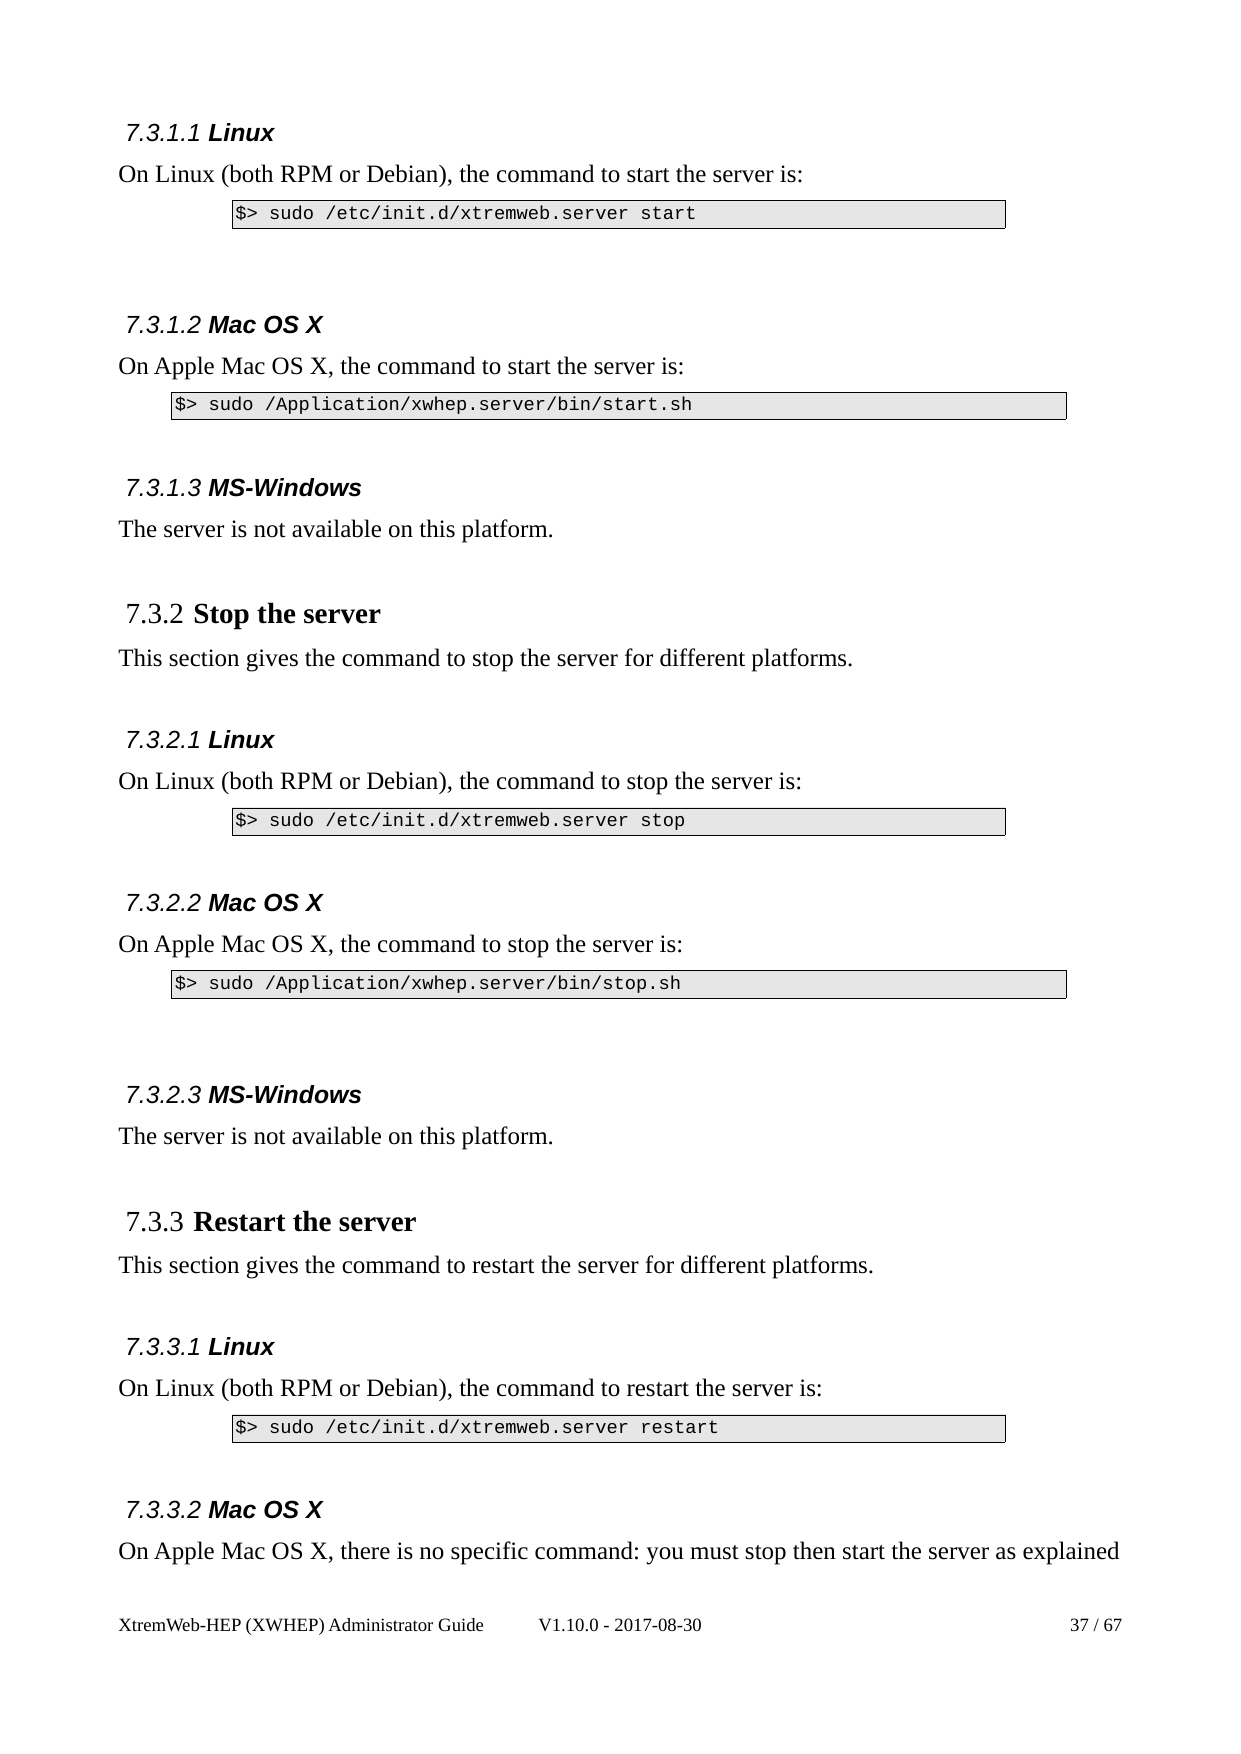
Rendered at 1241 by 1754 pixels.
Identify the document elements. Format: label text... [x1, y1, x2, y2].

subtitle Linux [118, 118, 1122, 147]
text This section gives the command to restart the server for different platforms. [118, 1250, 1122, 1278]
subtitle MS-Windows [118, 1080, 1122, 1109]
text On Apple Mac OS X, there is no specific command: you must stop then start the server as explained [118, 1536, 1122, 1565]
subtitle Linux [118, 1332, 1122, 1361]
subtitle MS-Windows [118, 473, 1122, 502]
subtitle Mac OS X [118, 1495, 1122, 1524]
text $> sudo /etc/init.d/xtremweb.server restart [233, 1416, 1005, 1442]
text On Apple Mac OS X, the command to start the server is: [118, 351, 1122, 379]
subtitle Stop the server [118, 597, 1122, 630]
subtitle Mac OS X [118, 888, 1122, 917]
text $> sudo /etc/init.d/xtremweb.server start [233, 201, 1005, 228]
text $> sudo /Application/xwhep.server/bin/start.sh [172, 393, 1066, 419]
text This section gives the command to stop the server for different platforms. [118, 643, 1122, 671]
subtitle Mac OS X [118, 310, 1122, 338]
text $> sudo /etc/init.d/xtremweb.server stop [233, 809, 1005, 835]
text The server is not available on this platform. [118, 1121, 1122, 1150]
text On Linux (both RPM or Debian), the command to start the server is: [118, 159, 1122, 188]
subtitle Restart the server [118, 1204, 1122, 1237]
subtitle Linux [118, 725, 1122, 754]
text On Linux (both RPM or Debian), the command to restart the server is: [118, 1373, 1122, 1402]
text On Apple Mac OS X, the command to stop the server is: [118, 929, 1122, 958]
text On Linux (both RPM or Debian), the command to stop the server is: [118, 766, 1122, 795]
text $> sudo /Application/xwhep.server/bin/stop.sh [172, 971, 1066, 998]
text The server is not available on this platform. [118, 514, 1122, 543]
